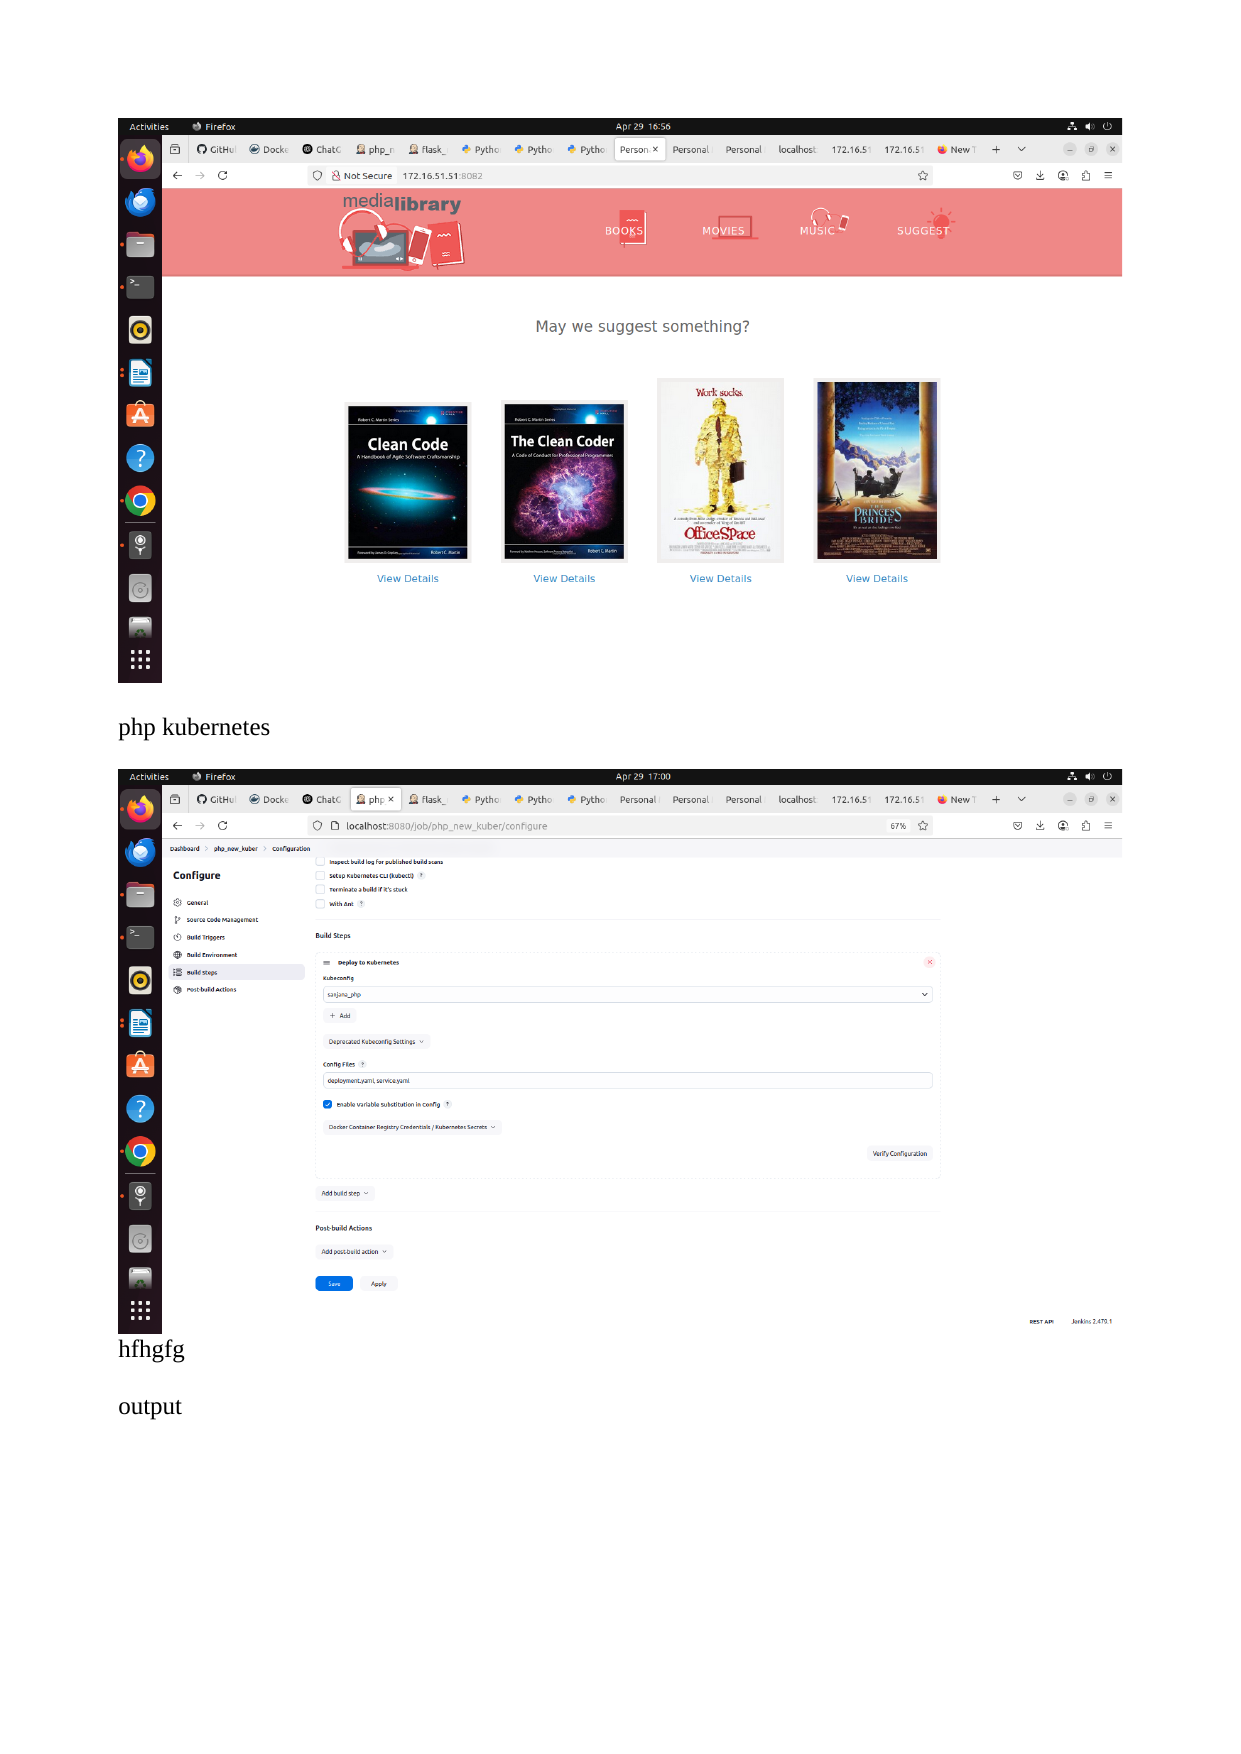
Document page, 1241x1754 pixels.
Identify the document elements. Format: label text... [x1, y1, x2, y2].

picture [118, 118, 1123, 683]
text output [118, 1391, 1122, 1420]
text php kubernetes [118, 712, 1122, 740]
text hfhgfg [118, 1334, 1122, 1362]
picture [118, 769, 1123, 1334]
